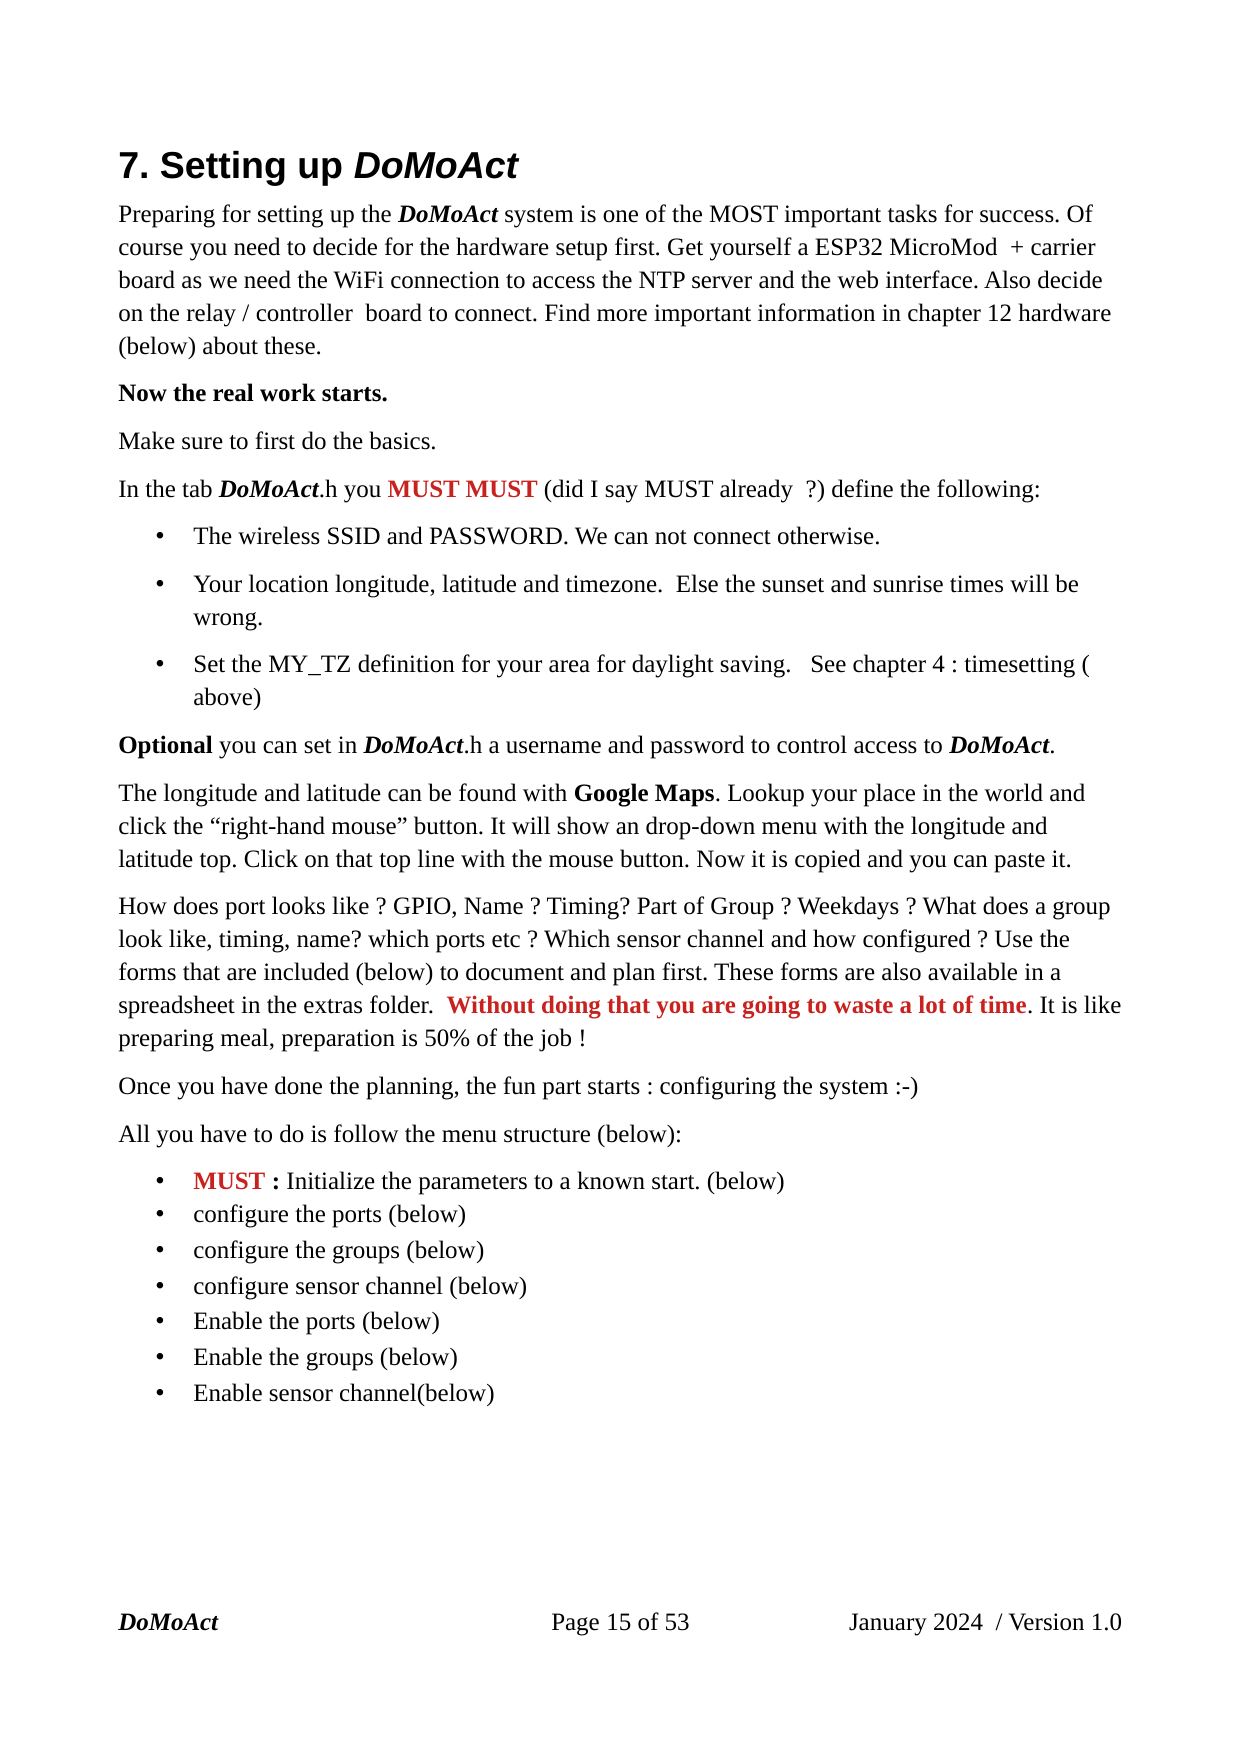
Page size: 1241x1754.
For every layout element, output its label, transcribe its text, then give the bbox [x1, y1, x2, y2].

text Optional you can set in DoMoAct.h a username and password to control access to DoMoAct. [118, 730, 1122, 759]
subtitle 7. Setting up DoMoAct [118, 143, 1122, 186]
list configure sensor channel (below) [156, 1271, 1122, 1299]
list Enable the groups (below) [156, 1342, 1122, 1371]
list MUST : Initialize the parameters to a known start. (below) [156, 1166, 1122, 1195]
list configure the ports (below) [156, 1199, 1122, 1228]
text Now the real work starts. [118, 378, 1122, 407]
text Preparing for setting up the DoMoAct system is one of the MOST important tasks for success. Of course you need to decide for the hardware setup first. Get yourself a ESP32 MicroMod + carrier board as we need the WiFi connection to access the NTP server and the web interface. Also decide on the relay / controller board to connect. Find more important information in chapter 12 hardware (below) about these. [118, 199, 1122, 359]
text In the tab DoMoAct.h you MUST MUST (did I say MUST already ?) define the following: [118, 474, 1122, 502]
list configure the groups (below) [156, 1235, 1122, 1264]
list Enable the ports (below) [156, 1306, 1122, 1335]
list Your location longitude, latitude and timezone. Else the sunset and sunrise times will be wrong. [156, 569, 1122, 631]
list The wireless SSID and PASSWORD. We can not connect otherwise. [156, 521, 1122, 550]
text How does port looks like ? GPIO, Name ? Timing? Part of Group ? Weekdays ? What does a group look like, timing, name? which ports etc ? Which sensor channel and how configured ? Use the forms that are included (below) to document and plan first. These forms are also available in a spreadsheet in the extras folder. Without doing that you are going to waste a lot of time. It is like preparing meal, preparation is 50% of the job ! [118, 891, 1122, 1052]
list Enable sensor channel(below) [156, 1378, 1122, 1407]
list Set the MY_TZ definition for your area for daylight saving. See chapter 4 : timesetting ( above) [156, 649, 1122, 711]
text The longitude and latitude can be found with Google Maps. Lookup your place in the world and click the “right-hand mouse” button. It will show an drop-down menu with the longitude and latitude top. Click on that top line with the mouse button. Now it is copied and you can paste it. [118, 778, 1122, 872]
text All you have to do is follow the menu structure (below): [118, 1119, 1122, 1147]
text Make sure to first do the basics. [118, 426, 1122, 455]
text Once you have done the planning, the fun part starts : configuring the system :-) [118, 1071, 1122, 1100]
